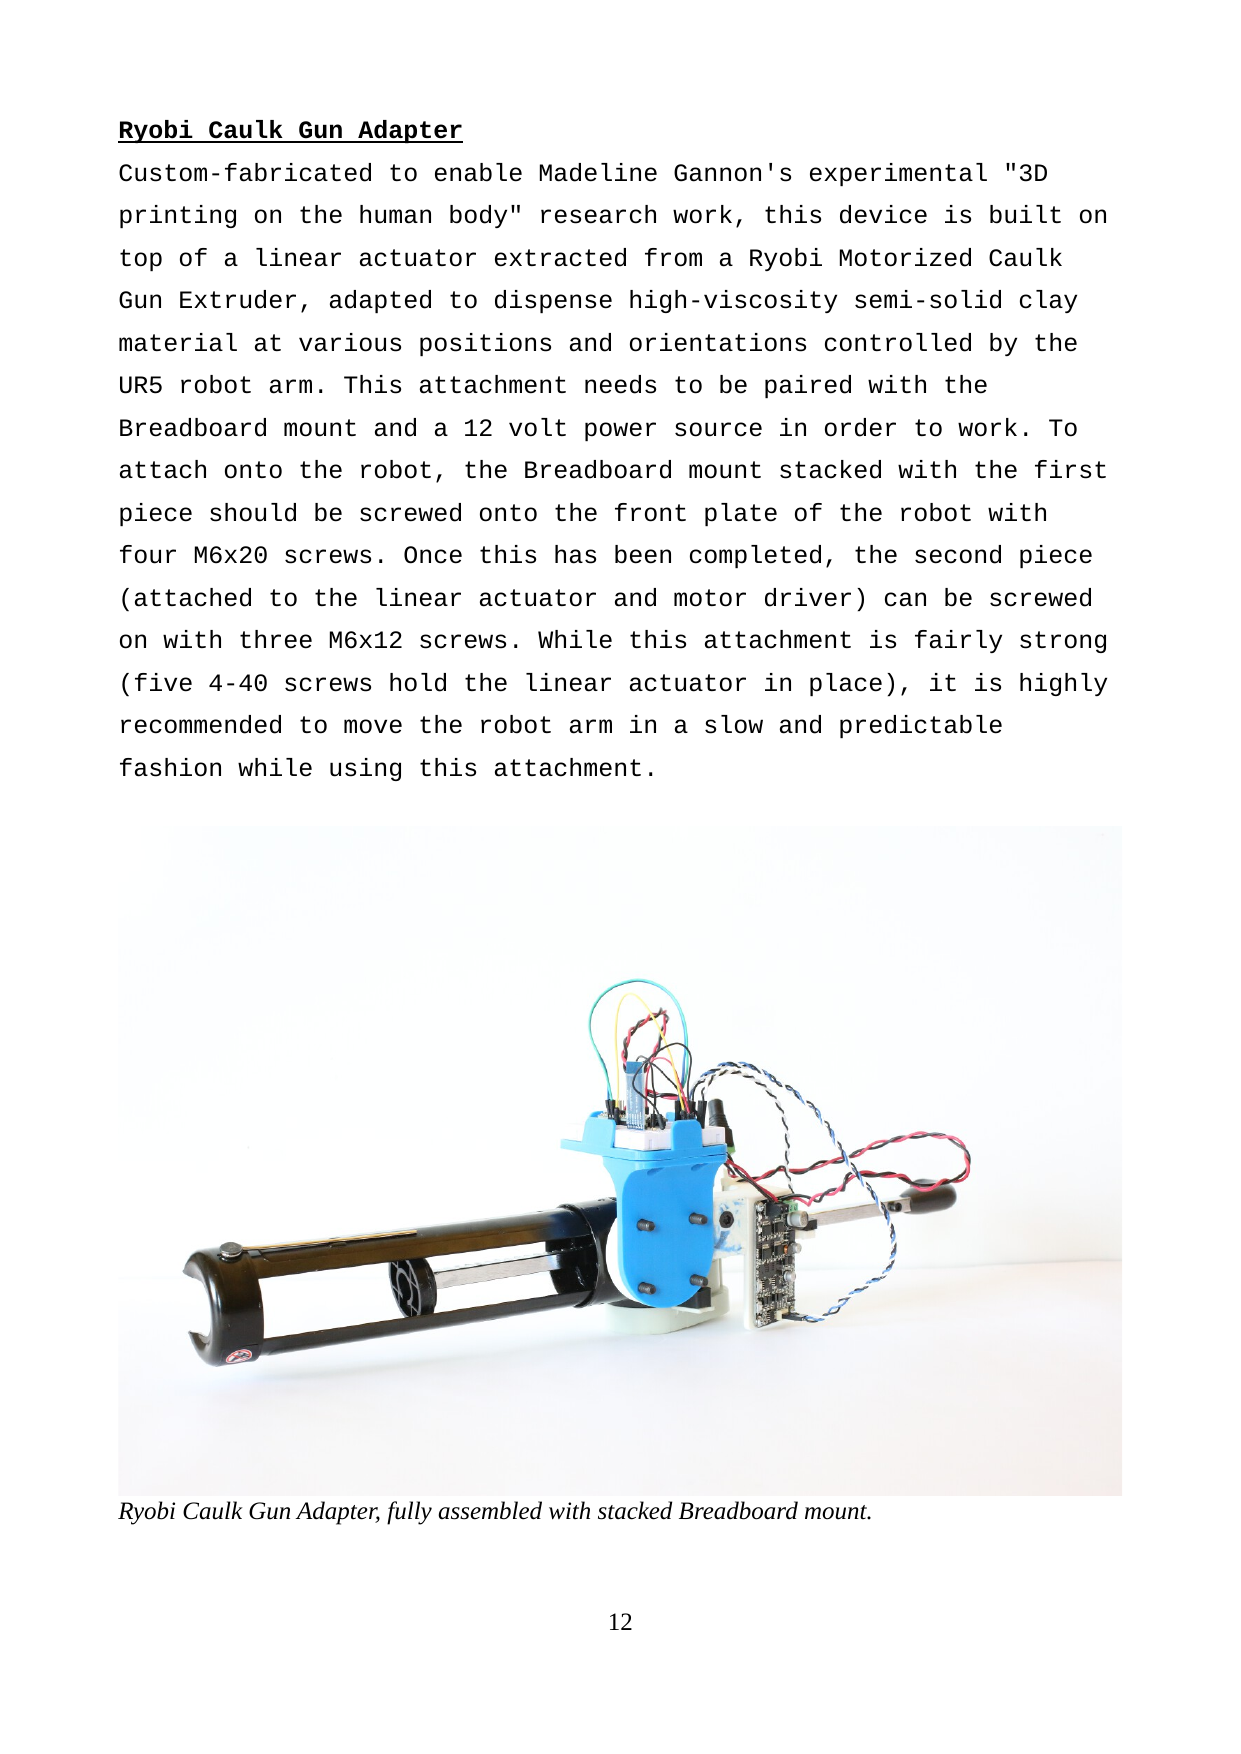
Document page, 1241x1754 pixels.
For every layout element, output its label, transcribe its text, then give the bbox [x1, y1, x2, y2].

text Ryobi Caulk Gun Adapter, fully assembled with stacked Breadboard mount. [118, 1496, 1122, 1524]
text Ryobi Caulk Gun Adapter [118, 118, 1122, 146]
text Custom-fabricated to enable Madeline Gannon's experimental "3D printing on the human body" research work, this device is built on top of a linear actuator extracted from a Ryobi Motorized Caulk Gun Extruder, adapted to dispense high-viscosity semi-solid clay material at various positions and orientations controlled by the UR5 robot arm. This attachment needs to be paired with the Breadboard mount and a 12 volt power source in order to work. To attach onto the robot, the Breadboard mount stacked with the first piece should be screwed onto the front plate of the robot with four M6x20 screws. Once this has been completed, the second piece (attached to the linear actuator and motor driver) can be screwed on with three M6x12 screws. While this attachment is fairly strong (five 4-40 screws hold the linear actuator in place), it is highly recommended to move the robot arm in a slow and predictable fashion while using this attachment. [118, 161, 1122, 784]
picture [118, 826, 1123, 1496]
